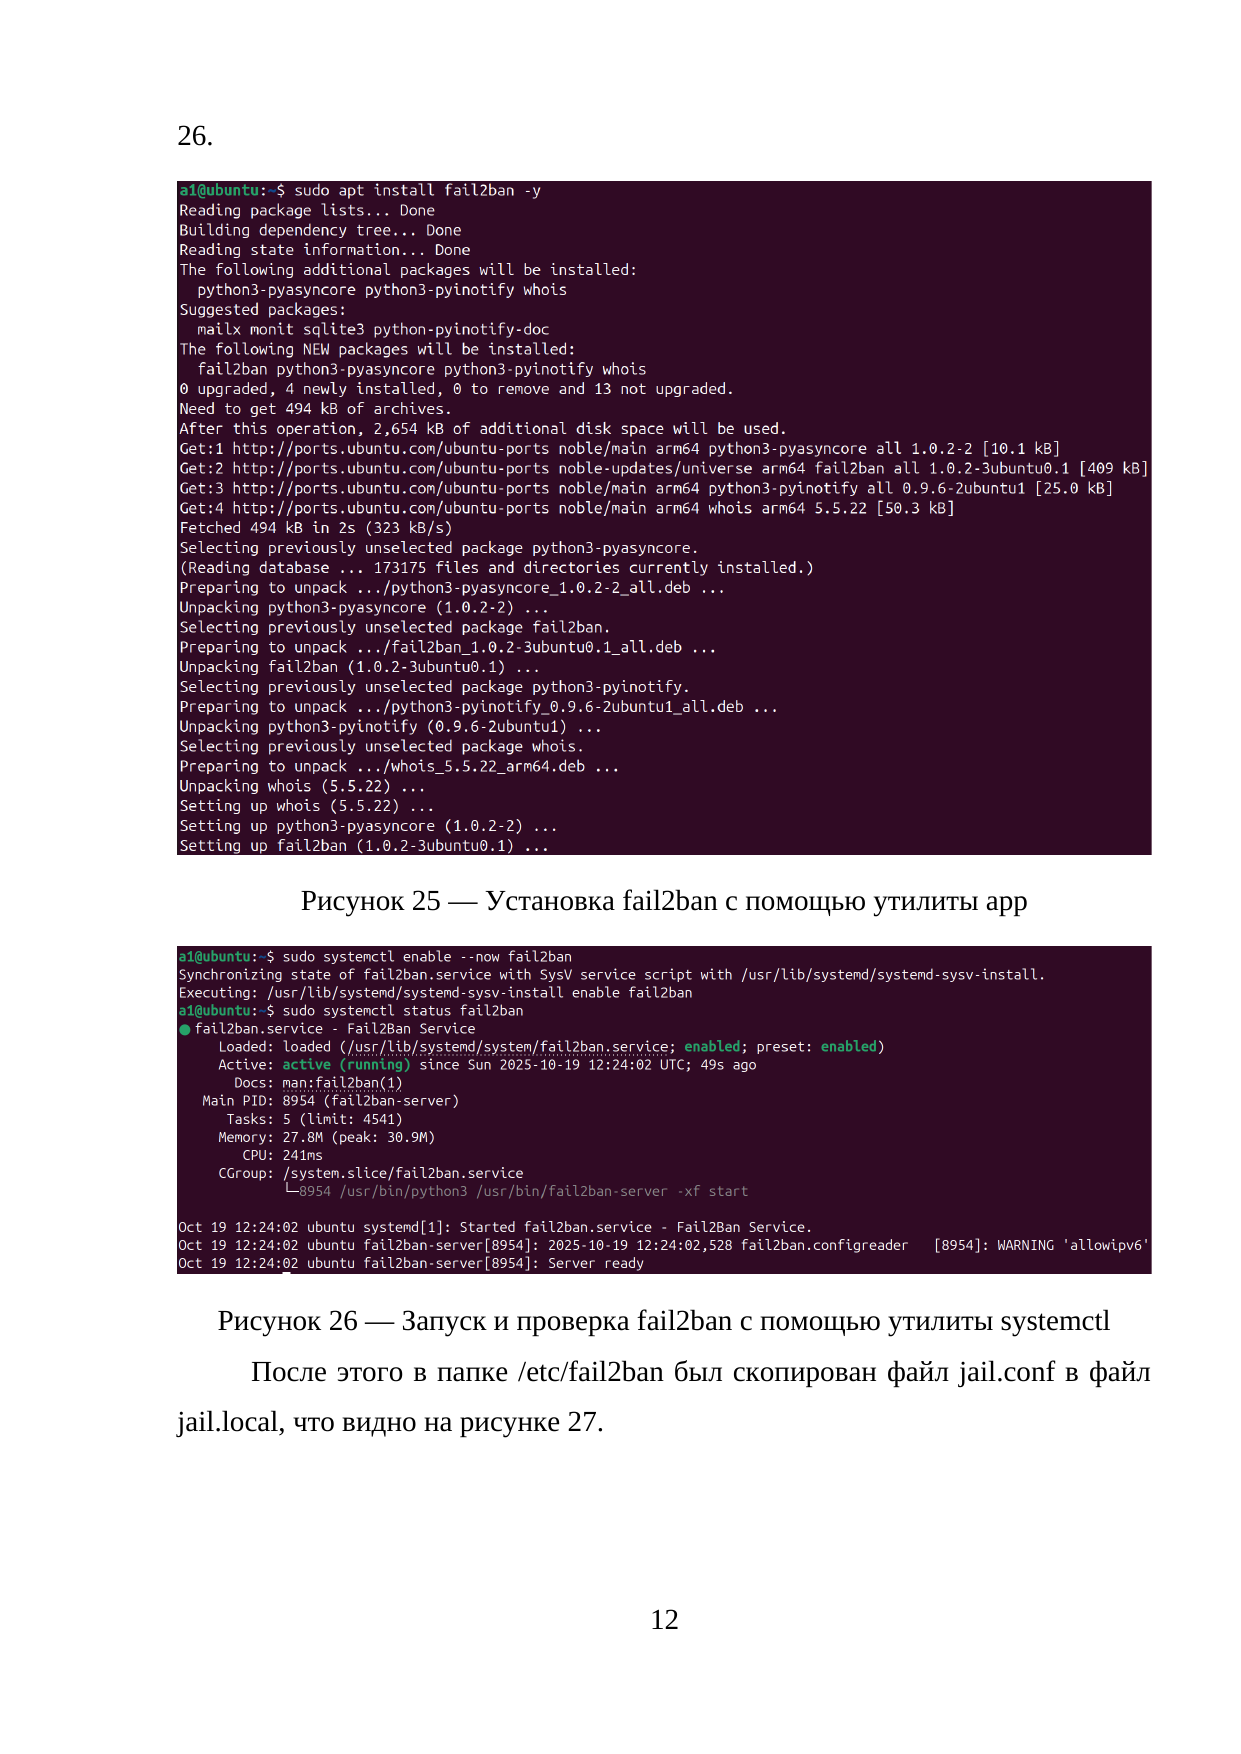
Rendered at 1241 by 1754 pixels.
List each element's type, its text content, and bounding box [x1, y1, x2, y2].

picture [177, 181, 1152, 855]
text Рисунок 25 — Установка fail2ban с помощью утилиты app [177, 855, 1152, 917]
picture [177, 946, 1152, 1274]
text 26. [177, 118, 1152, 152]
text После этого в папке /etc/fail2ban был скопирован файл jail.conf в файл jail.local, что видно на рисунке 27. [177, 1354, 1152, 1437]
text Рисунок 26 — Запуск и проверка fail2ban с помощью утилиты systemctl [177, 1274, 1152, 1337]
